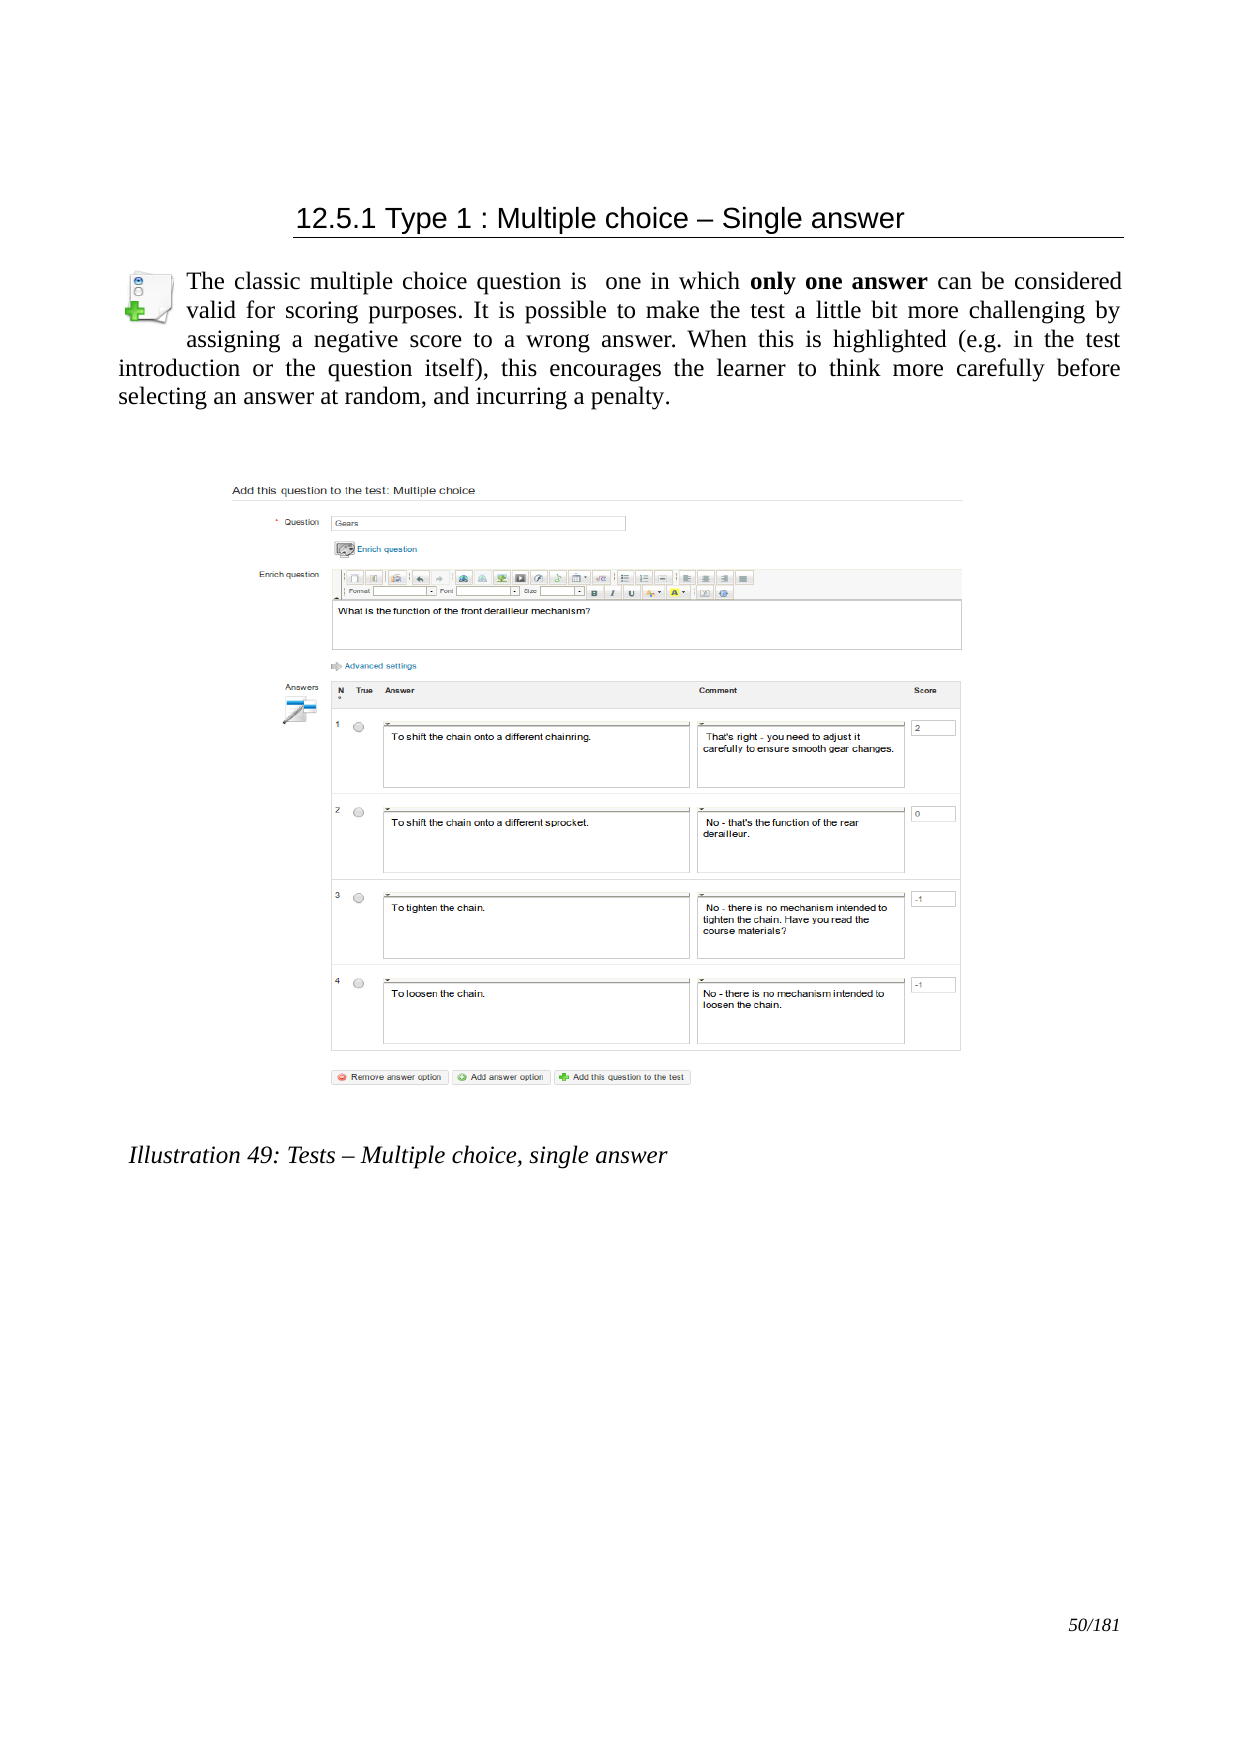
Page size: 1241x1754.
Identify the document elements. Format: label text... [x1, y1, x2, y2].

text Illustration 49: Tests – Multiple choice, single answer [128, 1140, 1129, 1169]
picture [225, 484, 982, 1085]
picture [115, 266, 175, 326]
subtitle Type 1 : Multiple choice – Single answer [293, 201, 1124, 237]
text The classic multiple choice question is one in which only one answer can be considered valid for scoring purposes. It is possible to make the test a little bit more challenging by assigning a negative score to a wrong answer. When this is highlighted (e.g. in the test introduction or the question itself), this encourages the learner to think more carefully before selecting an answer at random, and incurring a penalty. [118, 266, 1122, 410]
